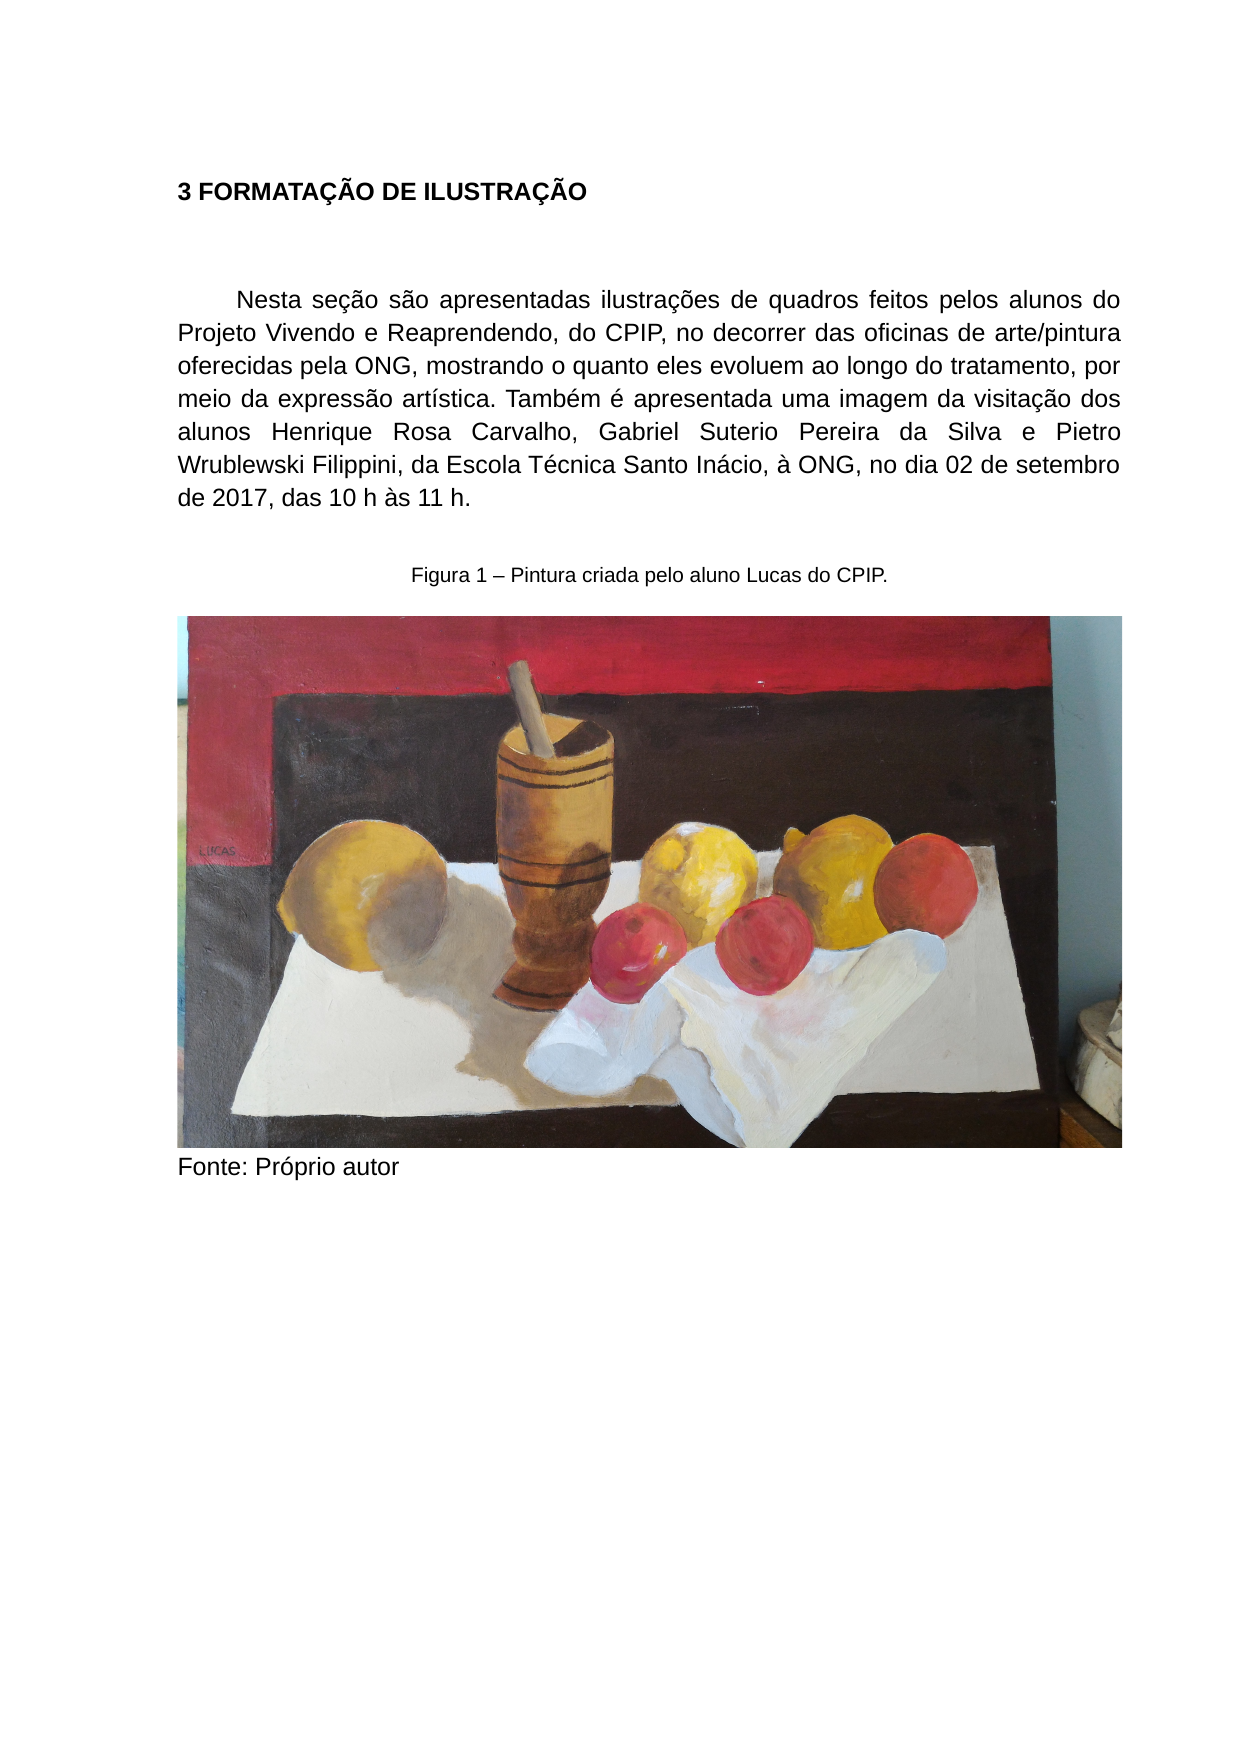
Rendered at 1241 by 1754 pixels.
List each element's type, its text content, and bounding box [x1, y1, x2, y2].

text Nesta seção são apresentadas ilustrações de quadros feitos pelos alunos do Projeto Vivendo e Reaprendendo, do CPIP, no decorrer das oficinas de arte/pintura oferecidas pela ONG, mostrando o quanto eles evoluem ao longo do tratamento, por meio da expressão artística. Também é apresentada uma imagem da visitação dos alunos Henrique Rosa Carvalho, Gabriel Suterio Pereira da Silva e Pietro Wrublewski Filippini, da Escola Técnica Santo Inácio, à ONG, no dia 02 de setembro de 2017, das 10 h às 11 h. [177, 285, 1122, 512]
text 3 FORMATAÇÃO DE ILUSTRAÇÃO [177, 177, 1122, 206]
text Figura 1 – Pintura criada pelo aluno Lucas do CPIP. [177, 563, 1122, 587]
text Fonte: Próprio autor [177, 1148, 1122, 1180]
picture [177, 616, 1123, 1148]
